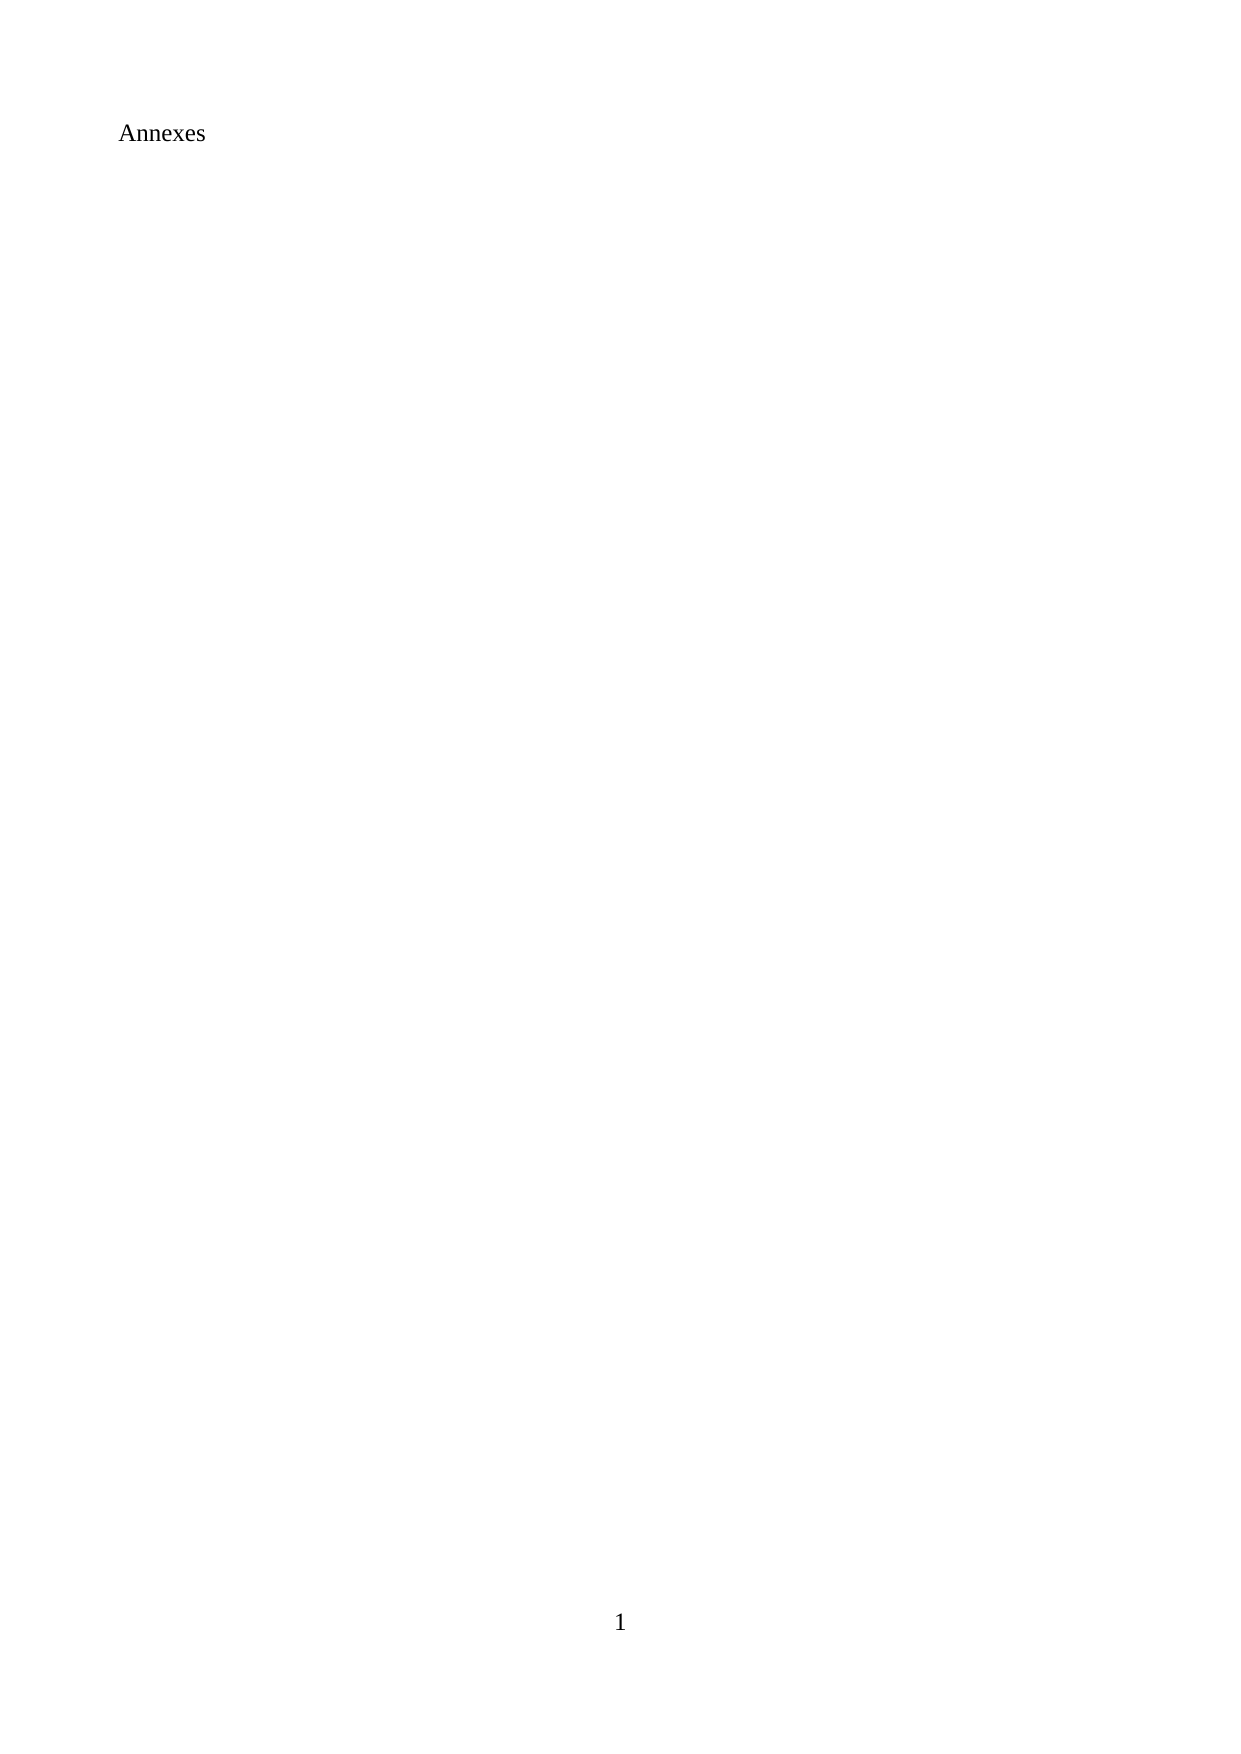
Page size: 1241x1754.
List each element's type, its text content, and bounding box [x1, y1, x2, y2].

text Annexes [118, 118, 1122, 147]
